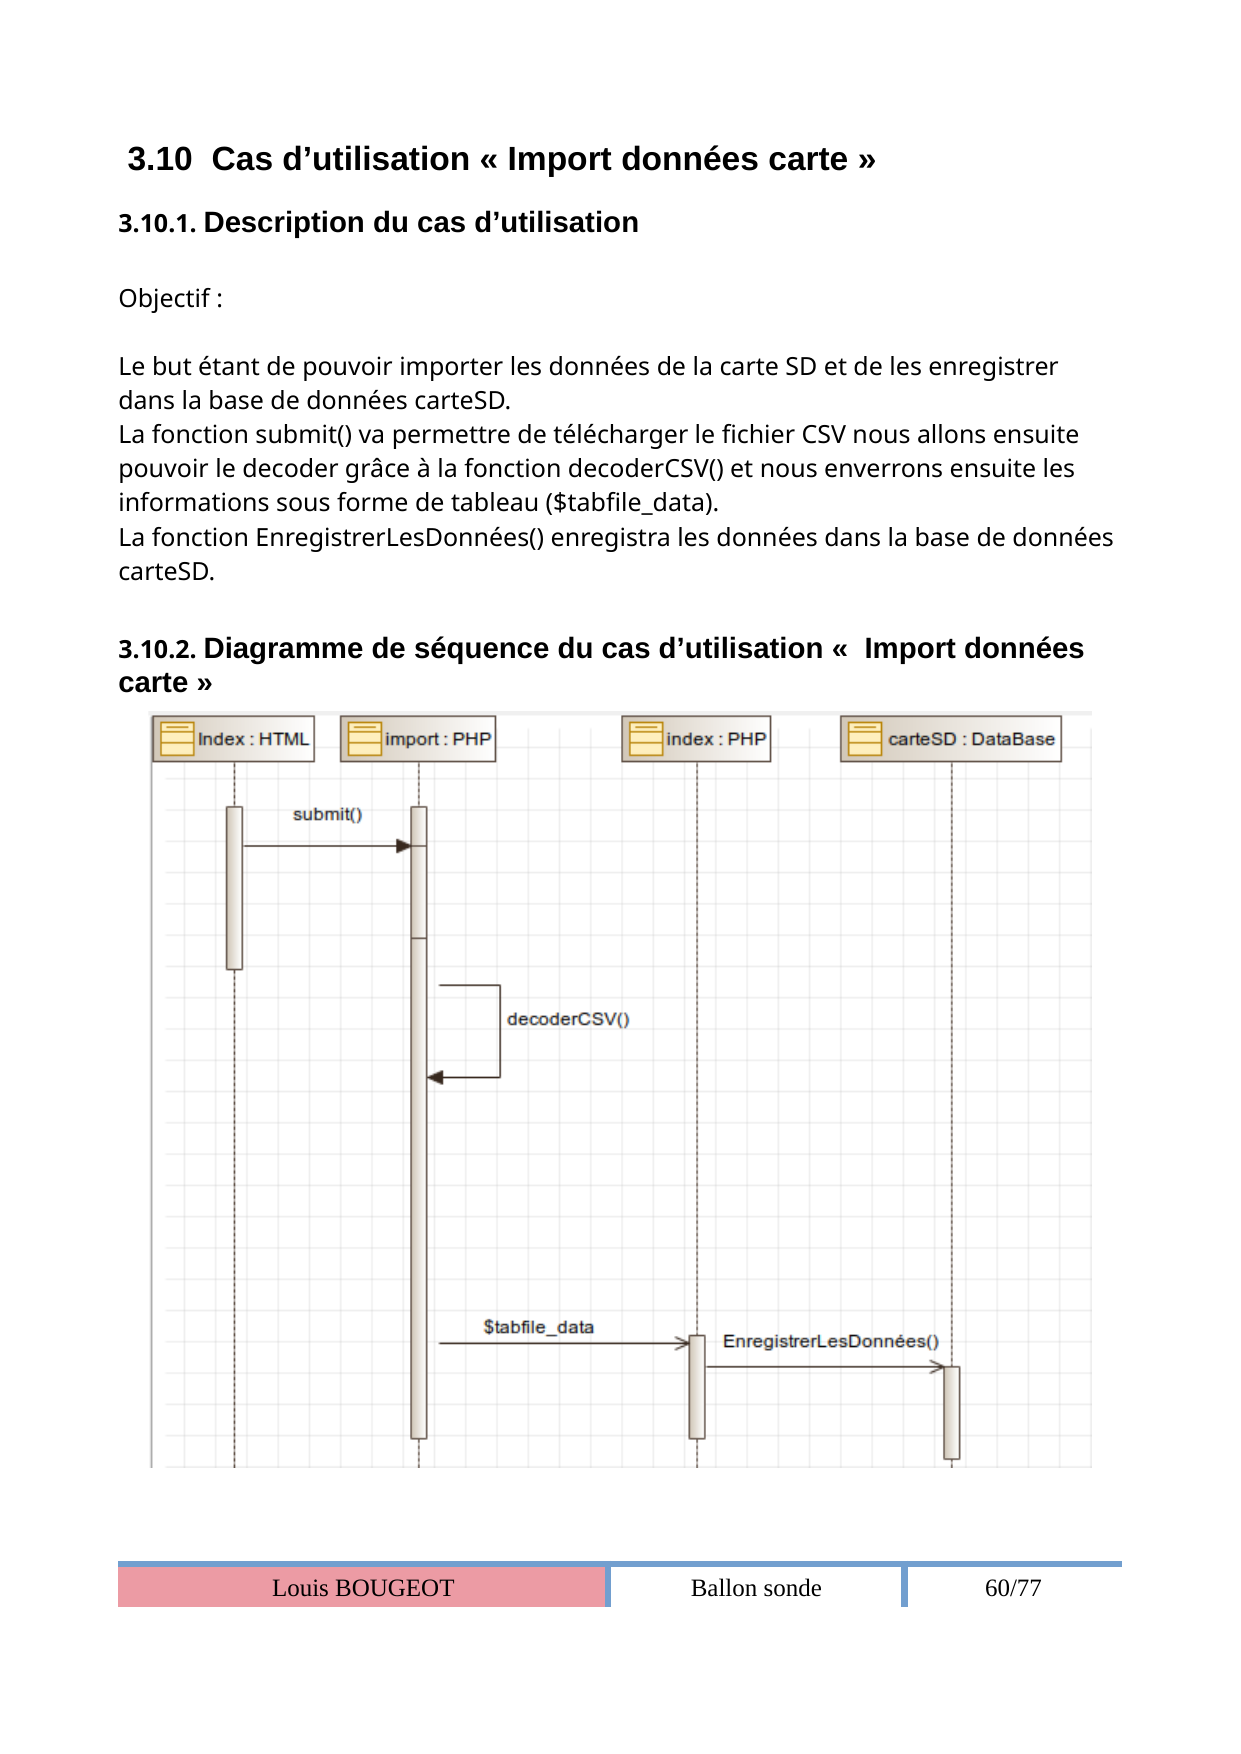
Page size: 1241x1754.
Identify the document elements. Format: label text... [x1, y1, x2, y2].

text La fonction EnregistrerLesDonnées() enregistra les données dans la base de données carteSD. [118, 519, 1122, 587]
subtitle Diagramme de séquence du cas d’utilisation « Import données carte » [118, 631, 1122, 699]
picture [148, 711, 1092, 1468]
text Le but étant de pouvoir importer les données de la carte SD et de les enregistrer dans la base de données carteSD. [118, 349, 1122, 417]
text La fonction submit() va permettre de télécharger le fichier CSV nous allons ensuite pouvoir le decoder grâce à la fonction decoderCSV() et nous enverrons ensuite les informations sous forme de tableau ($tabfile_data). [118, 417, 1122, 519]
subtitle Cas d’utilisation « Import données carte » [118, 139, 1122, 178]
text Objectif : [118, 281, 1122, 315]
subtitle Description du cas d’utilisation [118, 205, 1122, 239]
